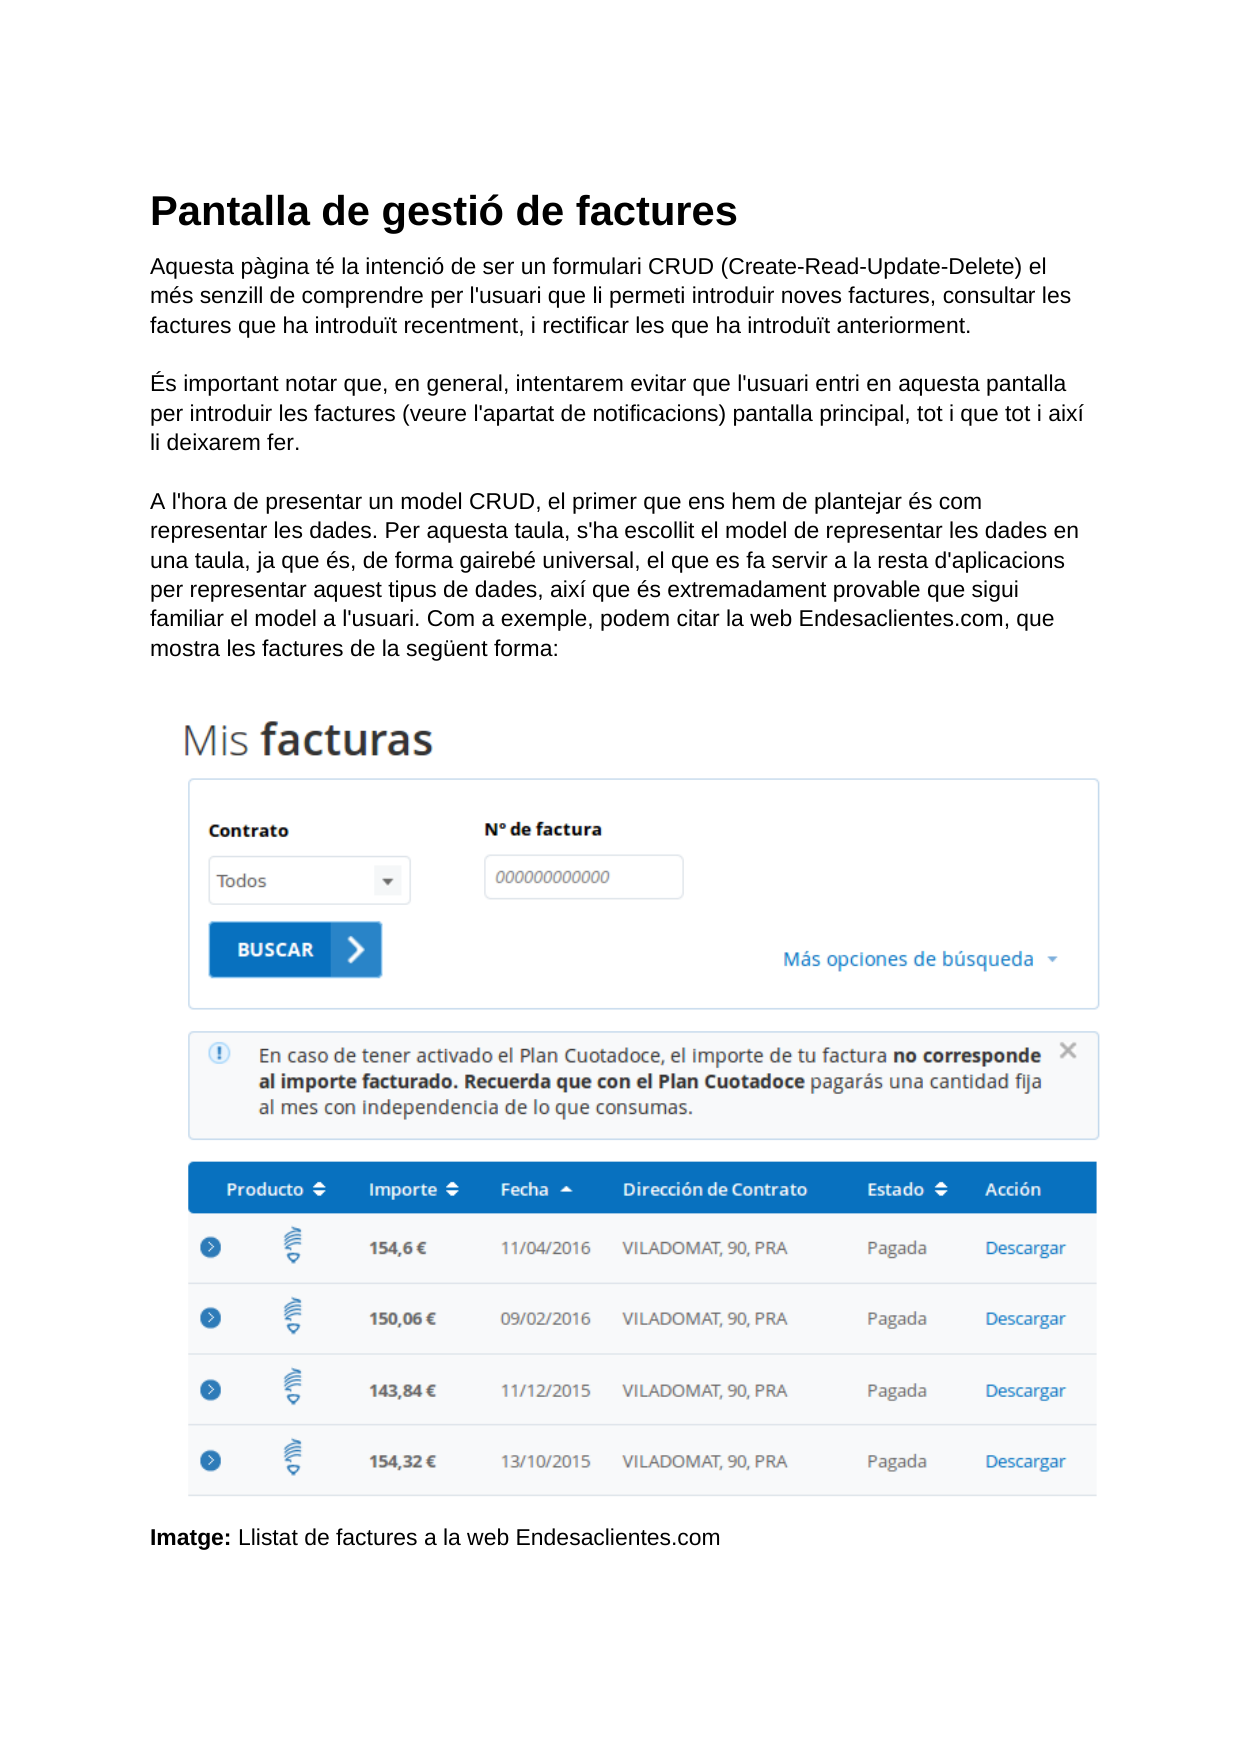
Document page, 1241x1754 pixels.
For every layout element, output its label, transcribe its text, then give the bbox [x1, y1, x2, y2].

text És important notar que, en general, intentarem evitar que l'usuari entri en aquesta pantalla per introduir les factures (veure l'apartat de notificacions) pantalla principal, tot i que tot i així li deixarem fer. [150, 371, 1091, 455]
subtitle Pantalla de gestió de factures [150, 187, 1091, 234]
text Aquesta pàgina té la intenció de ser un formulari CRUD (Create-Read-Update-Delete) el més senzill de comprendre per l'usuari que li permeti introduir noves factures, consultar les factures que ha introduït recentment, i rectificar les que ha introduït anteriorment. [150, 253, 1091, 338]
picture [168, 712, 1109, 1503]
text Imatge: Llistat de factures a la web Endesaclientes.com [150, 1525, 1091, 1551]
text A l'hora de presentar un model CRUD, el primer que ens hem de plantejar és com representar les dades. Per aquesta taula, s'ha escollit el model de representar les dades en una taula, ja que és, de forma gairebé universal, el que es fa servir a la resta d'aplicacions per representar aquest tipus de dades, així que és extremadament provable que sigui familiar el model a l'usuari. Com a exemple, podem citar la web Endesaclientes.com, que mostra les factures de la següent forma: [150, 488, 1091, 661]
